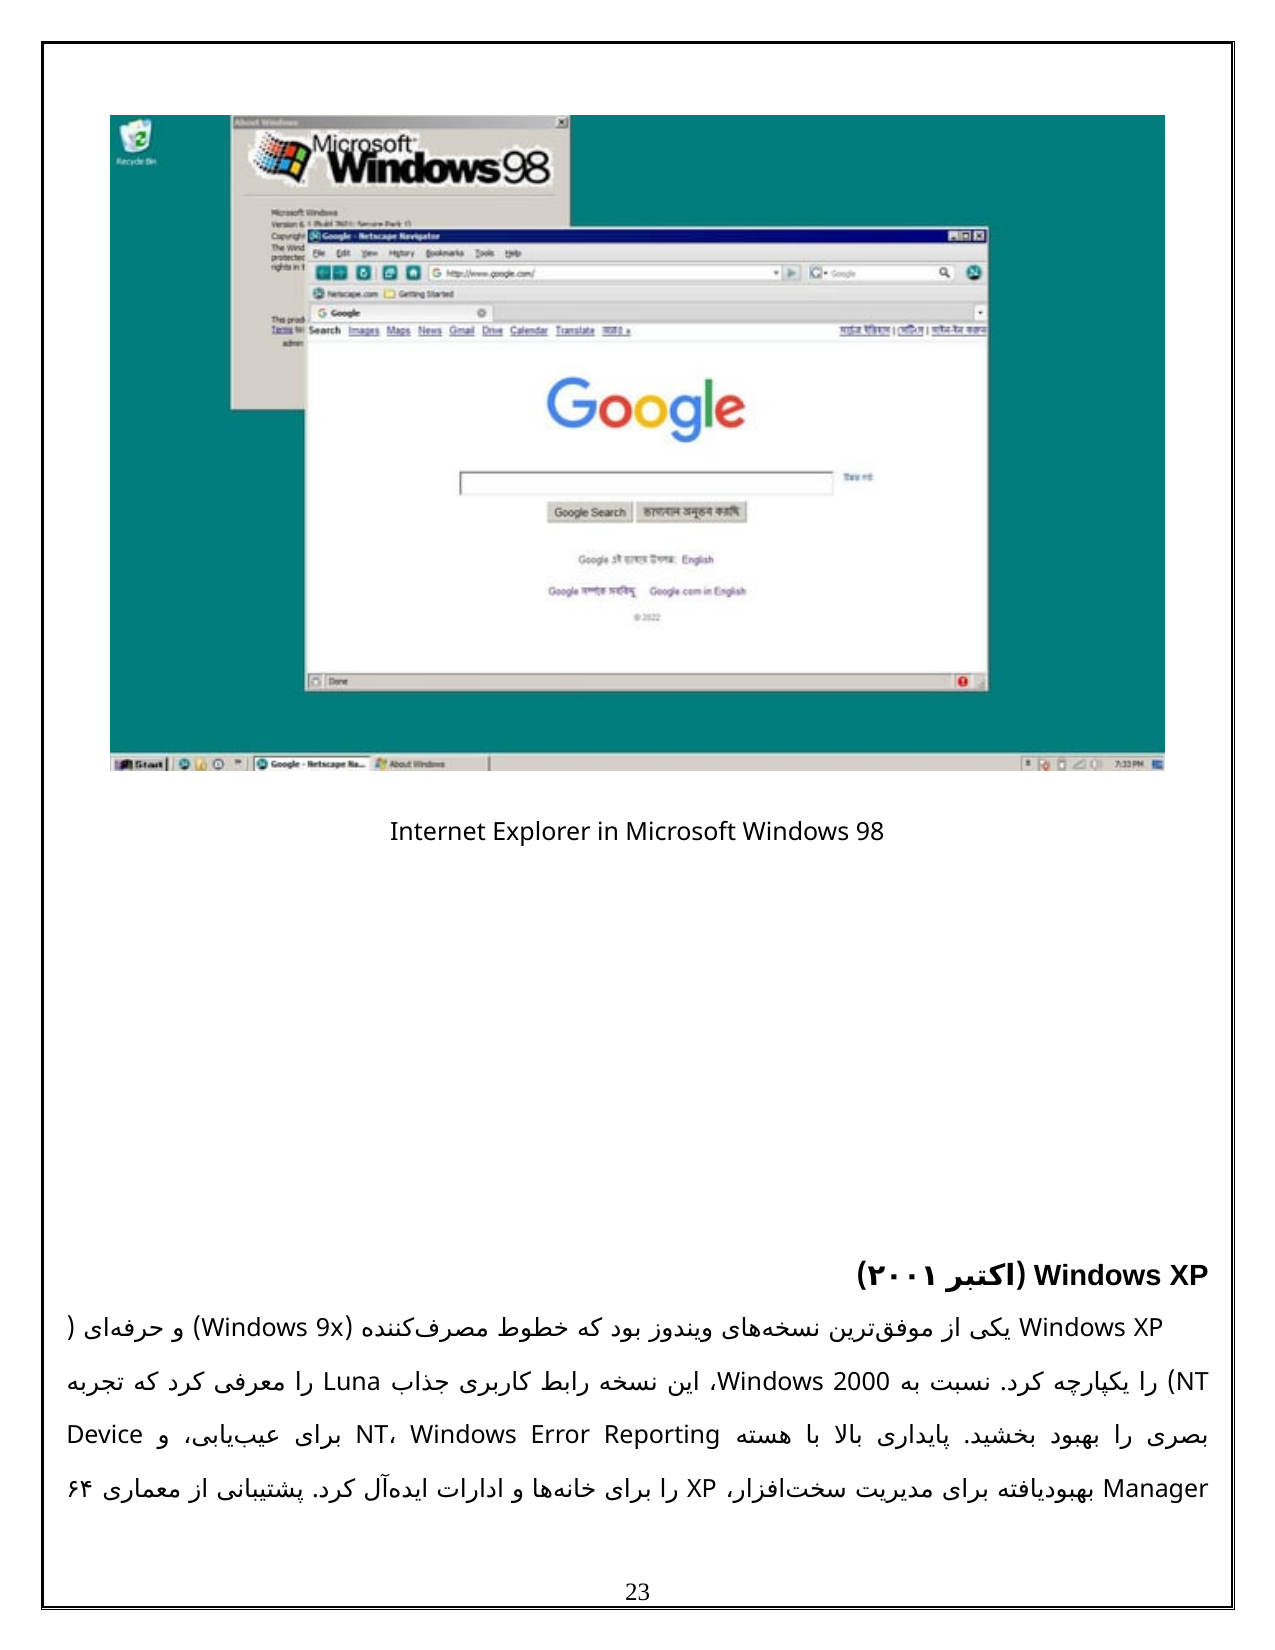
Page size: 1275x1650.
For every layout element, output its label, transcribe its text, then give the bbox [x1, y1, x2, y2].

text Windows XP یکی از موفق‌ترین نسخه‌های ویندوز بود که خطوط مصرف‌کننده (Windows 9x) و حرفه‌ای (NT) را یکپارچه کرد. نسبت به Windows 2000، این نسخه رابط کاربری جذاب Luna را معرفی کرد که تجربه بصری را بهبود بخشید. پایداری بالا با هسته NT، Windows Error Reporting برای عیب‌یابی، و Device Manager بهبودیافته برای مدیریت سخت‌افزار، XP را برای خانه‌ها و ادارات ایده‌آل کرد. پشتیبانی از معماری ۶۴ بیتی (در نسخه‌های خاص) و سازگاری با سخت‌افزارهای قدیمی، آن را بسیار انعطاف‌پذیر کرد. ویژگی‌هایی مانند Fast User Switching (تعویض سریع کاربر) و ClearType (بهبود خوانایی متن) تجربه کاربری را ارتقا دادند. محبوبیت گسترده XP آن را به استانداردی در دهه ۲۰۰۰ تبدیل کرد. [66, 1310, 1209, 1508]
text Internet Explorer in Microsoft Windows 98 [66, 104, 1209, 848]
picture [110, 115, 1165, 771]
subtitle Windows XP (اکتبر ۲۰۰۱) [66, 1258, 1209, 1297]
